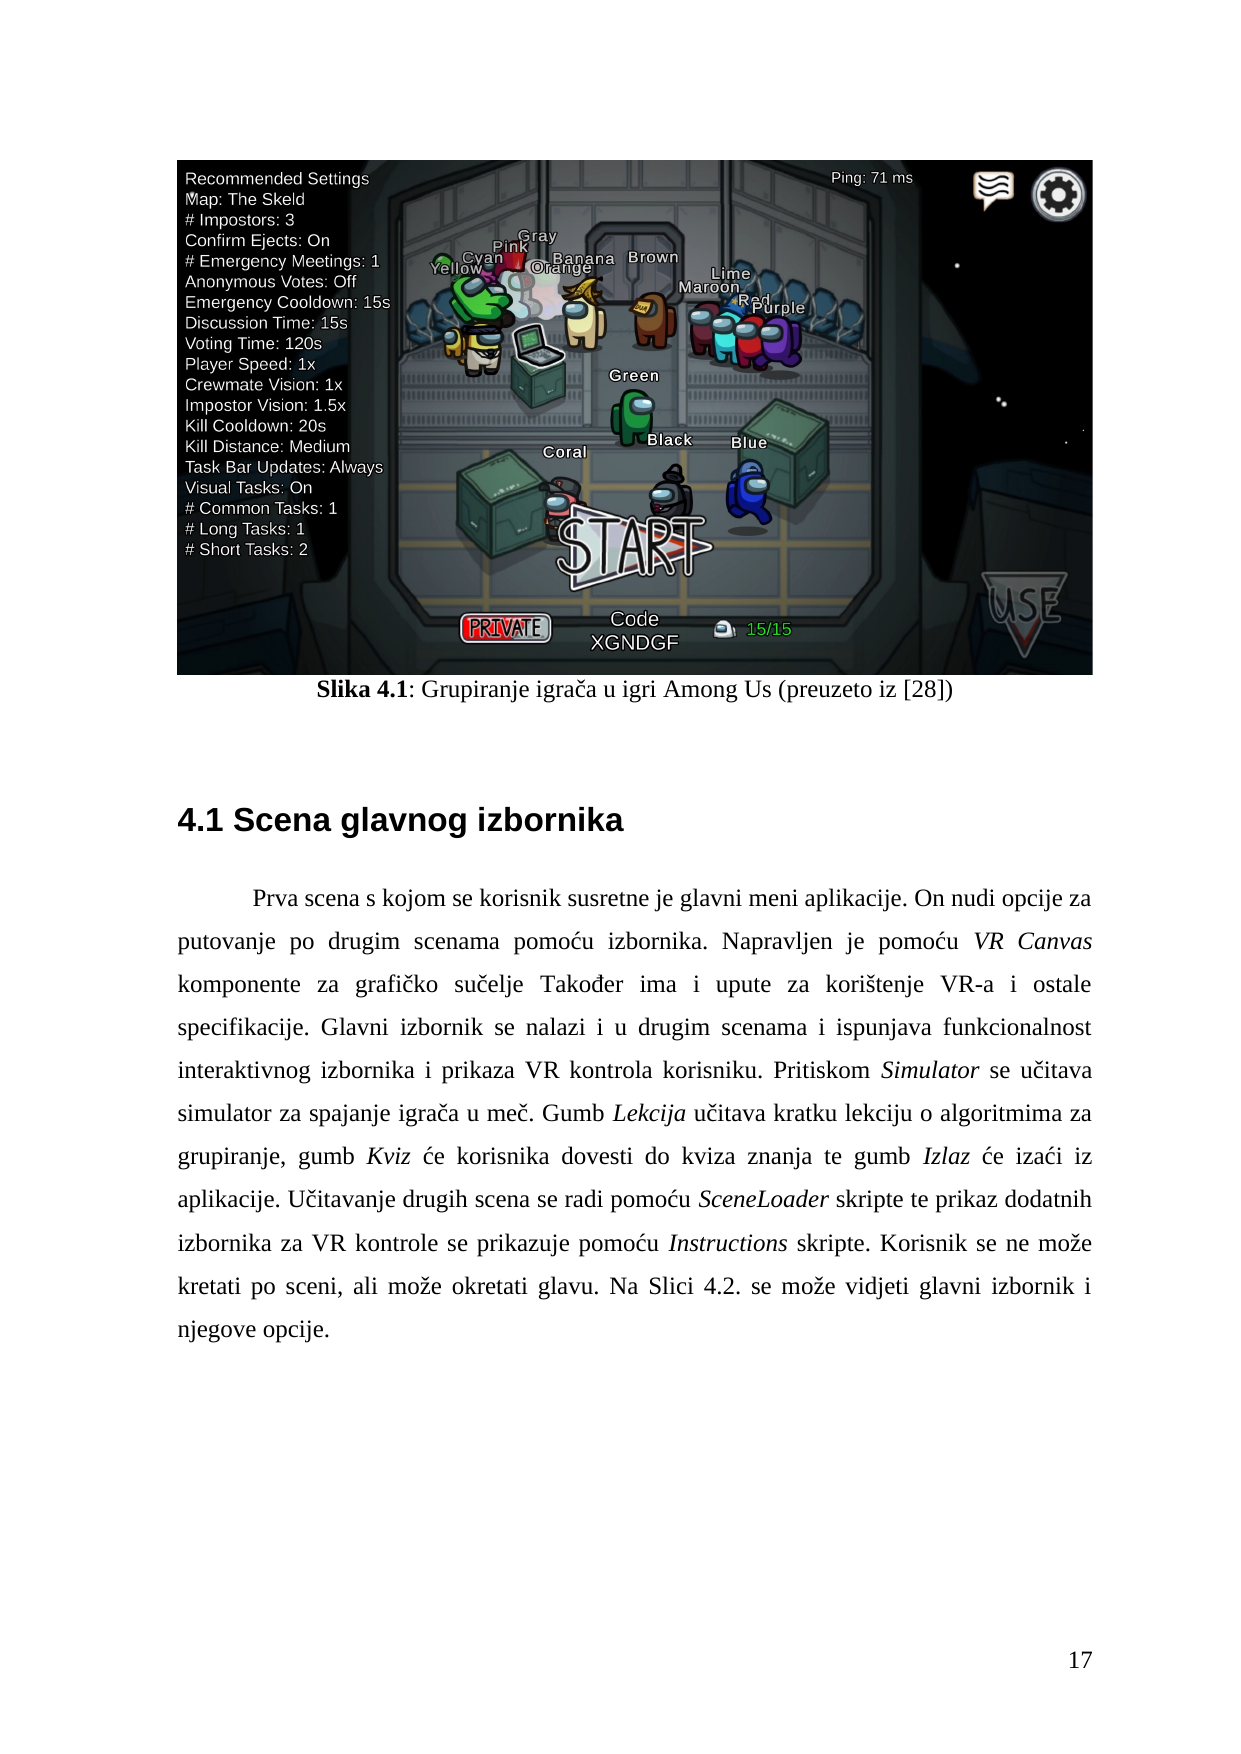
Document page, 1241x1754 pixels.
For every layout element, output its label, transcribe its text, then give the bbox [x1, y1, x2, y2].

picture [177, 160, 1093, 675]
text Prva scena s kojom se korisnik susretne je glavni meni aplikacije. On nudi opcije za putovanje po drugim scenama pomoću izbornika. Napravljen je pomoću VR Canvas komponente za grafičko sučelje Također ima i upute za korištenje VR-a i ostale specifikacije. Glavni izbornik se nalazi i u drugim scenama i ispunjava funkcionalnost interaktivnog izbornika i prikaza VR kontrola korisniku. Pritiskom Simulator se učitava simulator za spajanje igrača u meč. Gumb Lekcija učitava kratku lekciju o algoritmima za grupiranje, gumb Kviz će korisnika dovesti do kviza znanja te gumb Izlaz će izaći iz aplikacije. Učitavanje drugih scena se radi pomoću SceneLoader skripte te prikaz dodatnih izbornika za VR kontrole se prikazuje pomoću Instructions skripte. Korisnik se ne može kretati po sceni, ali može okretati glavu. Na Slici 4.2. se može vidjeti glavni izbornik i njegove opcije. [177, 883, 1092, 1343]
subtitle 4.1 Scena glavnog izbornika [177, 800, 1092, 838]
text Slika 4.1: Grupiranje igrača u igri Among Us (preuzeto iz [28]) [177, 675, 1093, 703]
